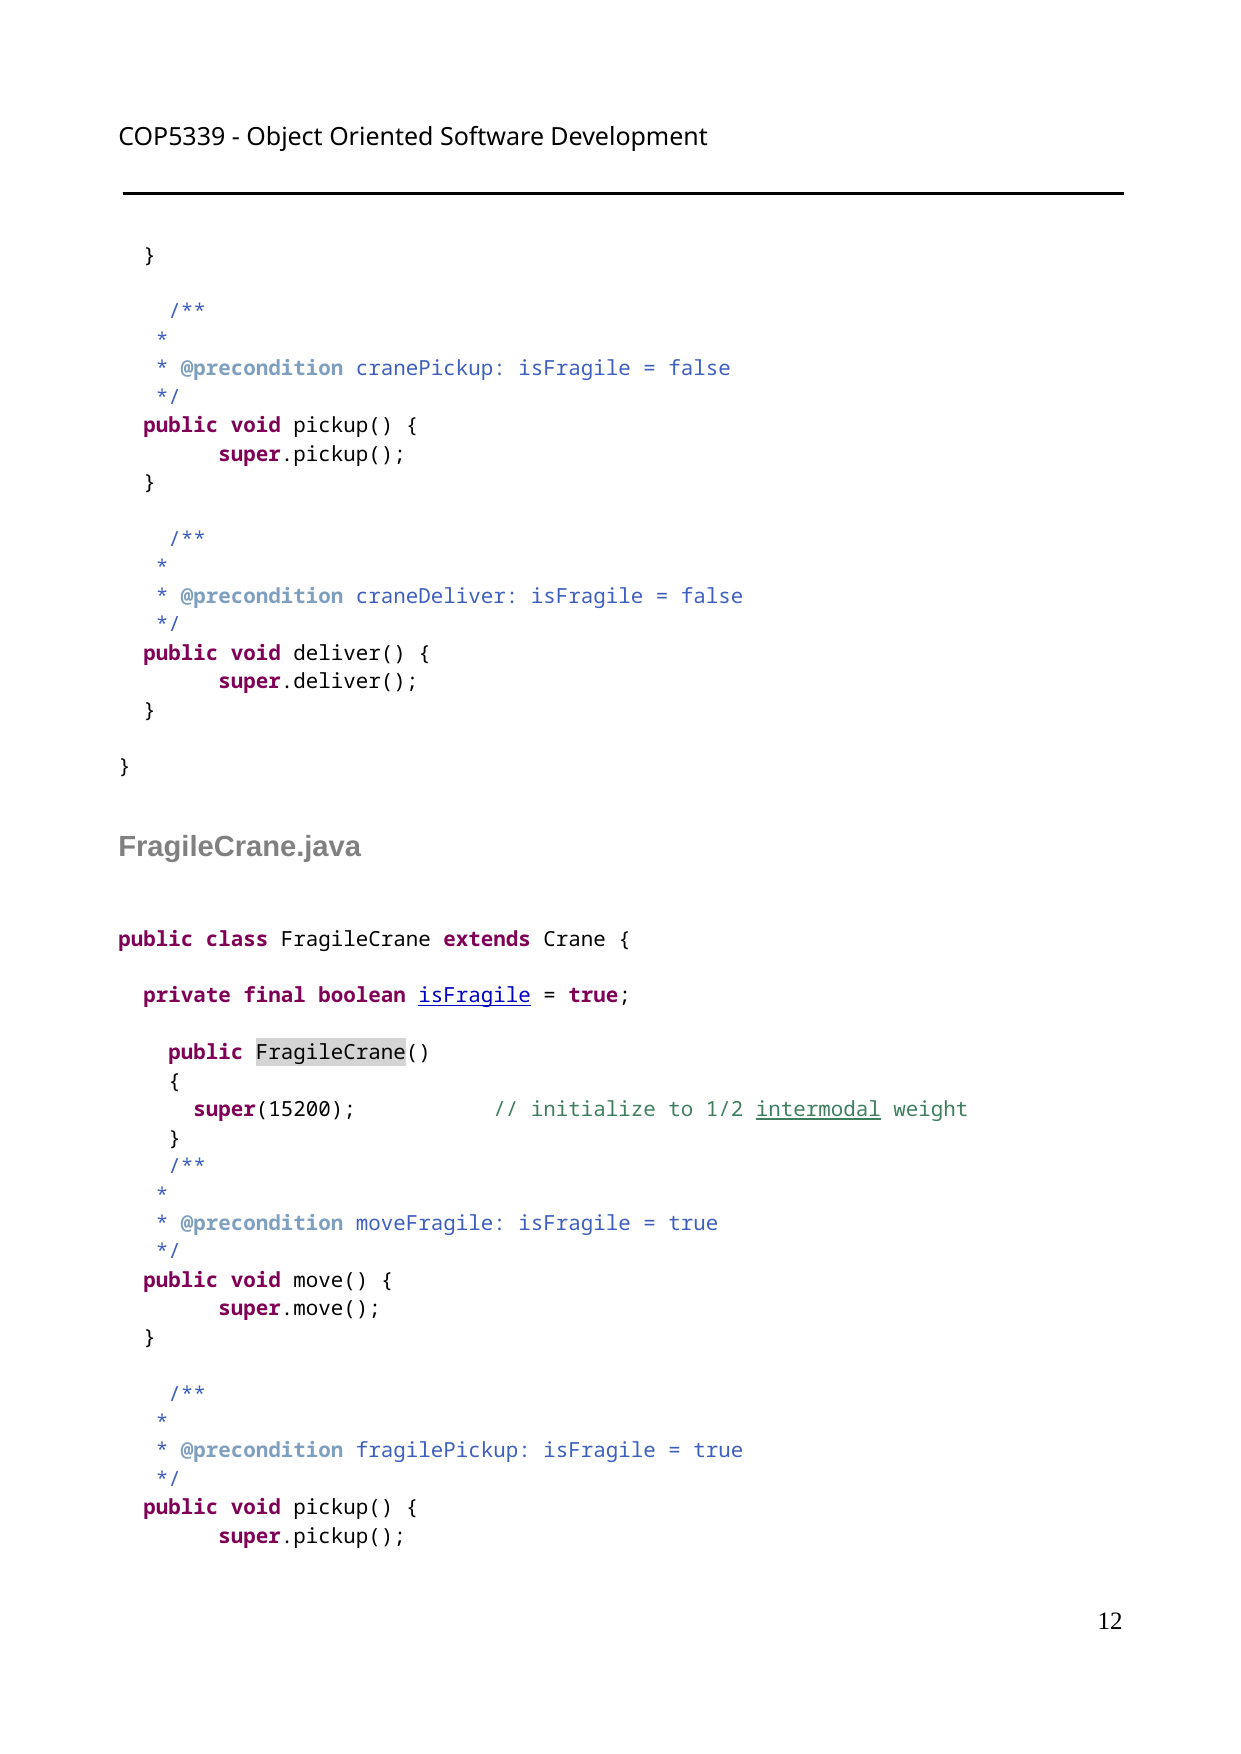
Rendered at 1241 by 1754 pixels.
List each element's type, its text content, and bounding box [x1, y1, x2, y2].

text */ [118, 1464, 1122, 1492]
text public void pickup() { [118, 410, 1122, 439]
text /** [118, 1379, 1122, 1407]
text * [118, 325, 1122, 353]
subtitle FragileCrane.java [118, 829, 1122, 863]
text public void deliver() { [118, 638, 1122, 666]
text super.pickup(); [118, 1521, 1122, 1549]
text * @precondition craneDeliver: isFragile = false [118, 581, 1122, 609]
text } [118, 1322, 1122, 1350]
text } [118, 1123, 1122, 1151]
text public void pickup() { [118, 1492, 1122, 1521]
text * [118, 1180, 1122, 1208]
text */ [118, 609, 1122, 638]
text * @precondition moveFragile: isFragile = true [118, 1208, 1122, 1237]
text /** [118, 524, 1122, 552]
text } [118, 695, 1122, 723]
text * [118, 552, 1122, 581]
text private final boolean isFragile = true; [118, 981, 1122, 1009]
text * @precondition fragilePickup: isFragile = true [118, 1436, 1122, 1464]
text /** [118, 1151, 1122, 1180]
text super.pickup(); [118, 439, 1122, 467]
text */ [118, 382, 1122, 410]
text * [118, 1407, 1122, 1436]
text super(15200); // initialize to 1/2 intermodal weight [118, 1094, 1122, 1123]
text } [118, 752, 1122, 780]
text public class FragileCrane extends Crane { [118, 924, 1122, 952]
text */ [118, 1237, 1122, 1265]
text public FragileCrane() [118, 1037, 1122, 1066]
text public void move() { [118, 1265, 1122, 1293]
text { [118, 1066, 1122, 1094]
text /** [118, 297, 1122, 325]
text * @precondition cranePickup: isFragile = false [118, 353, 1122, 382]
text } [118, 467, 1122, 496]
text super.deliver(); [118, 666, 1122, 695]
text super.move(); [118, 1293, 1122, 1322]
text } [118, 240, 1122, 268]
